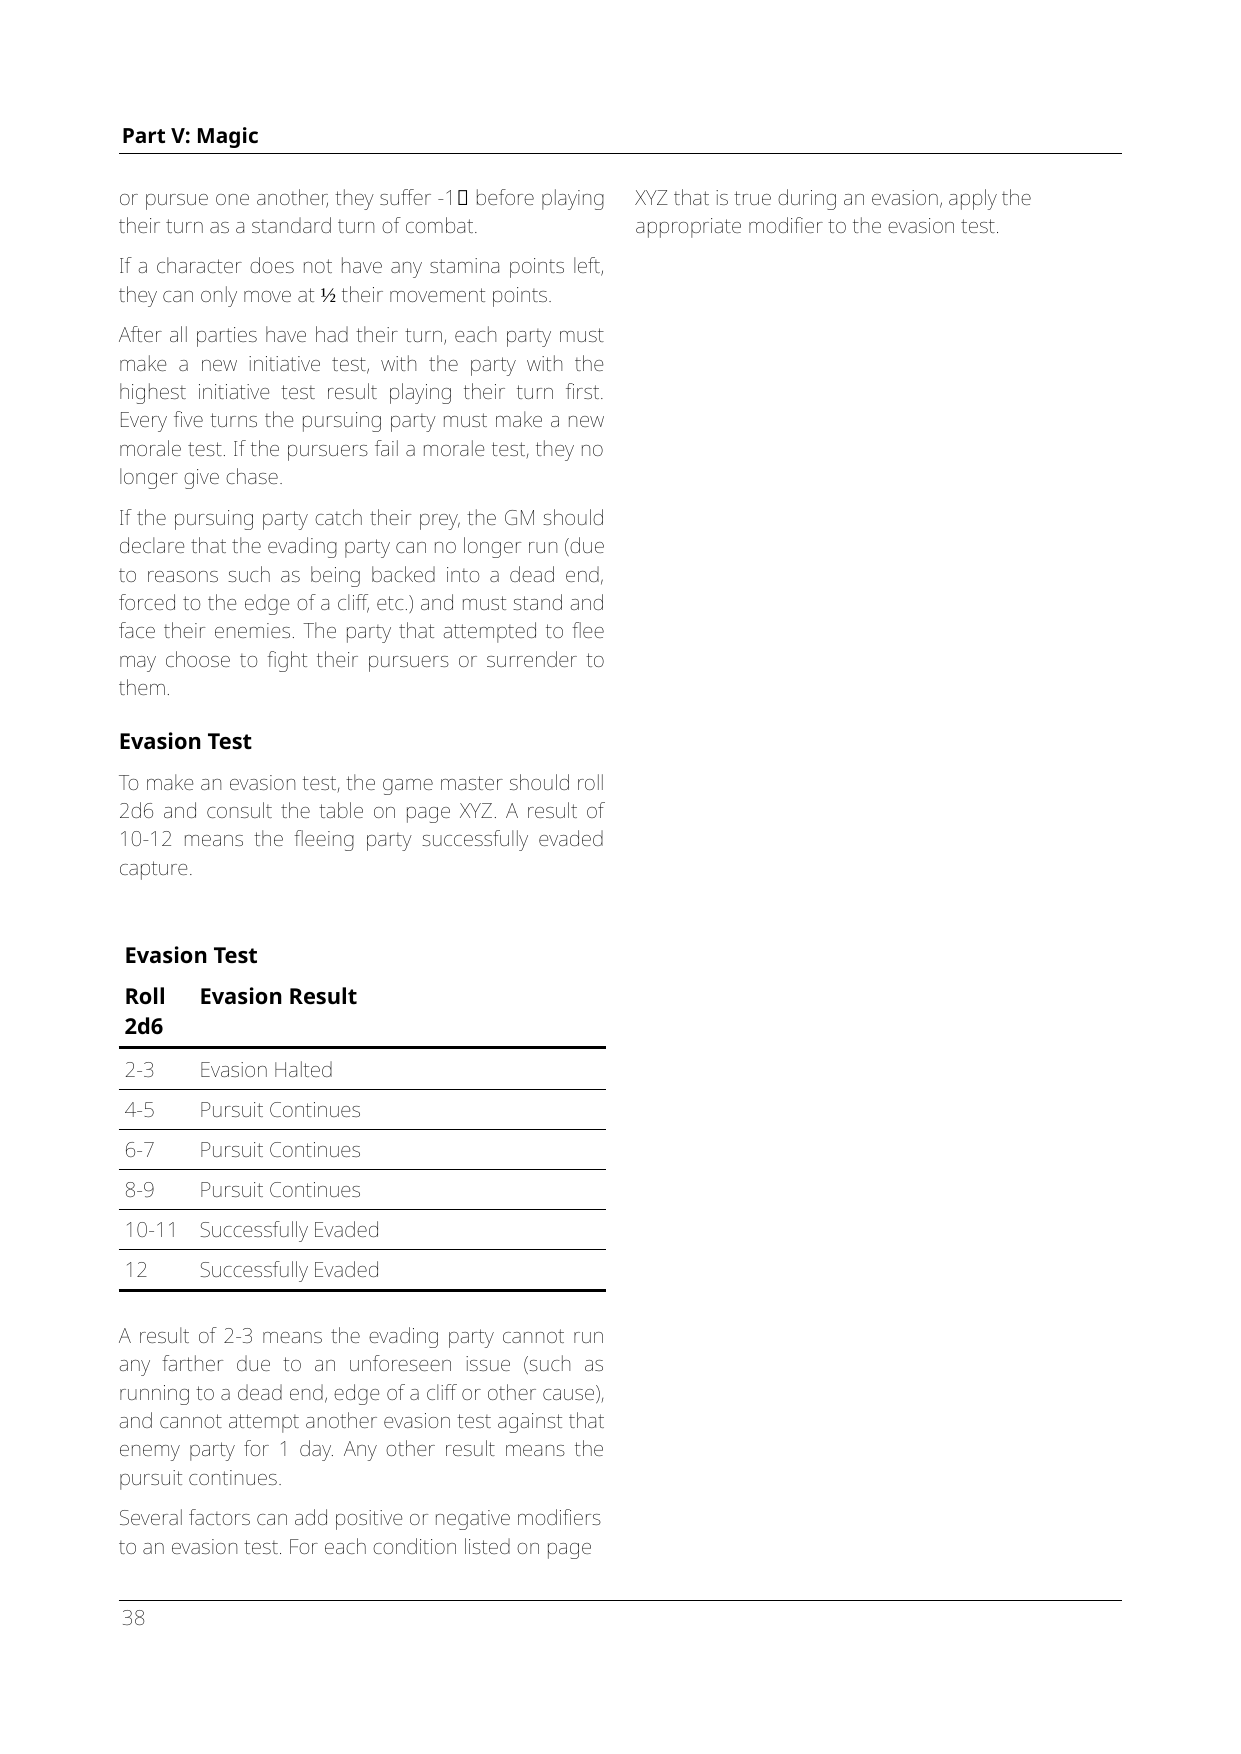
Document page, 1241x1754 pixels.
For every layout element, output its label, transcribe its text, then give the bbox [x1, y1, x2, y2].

text If the pursuing party catch their prey, the GM should declare that the evading party can no longer run (due to reasons such as being backed into a dead end, forced to the edge of a cliff, etc.) and must stand and face their enemies. The party that attempted to flee may choose to fight their pursuers or surrender to them. [118, 503, 605, 702]
table_cell Pursuit Continues [194, 1090, 606, 1129]
table_cell Successfully Evaded [194, 1210, 606, 1249]
table_cell 4-5 [119, 1090, 193, 1129]
table_cell Pursuit Continues [194, 1170, 606, 1209]
text Evasion Test [118, 726, 605, 756]
table_cell Successfully Evaded [194, 1250, 606, 1289]
table_cell Evasion Halted [194, 1049, 606, 1089]
table_cell Roll 2d6 [119, 975, 193, 1046]
table_cell Evasion Result [194, 975, 606, 1046]
table_cell Pursuit Continues [194, 1130, 606, 1169]
text or pursue one another, they suffer -1 before playing their turn as a standard turn of combat. [118, 183, 605, 239]
table_cell 8-9 [119, 1170, 193, 1209]
text To make an evasion test, the game master should roll 2d6 and consult the table on page XYZ. A result of 10-12 means the fleeing party successfully evaded capture. [118, 768, 605, 881]
table_cell 10-11 [119, 1210, 193, 1249]
table_header Evasion Test [119, 934, 606, 975]
table_cell 12 [119, 1250, 193, 1289]
table_cell 2-3 [119, 1049, 193, 1089]
text XYZ that is true during an evasion, apply the appropriate modifier to the evasion test. [635, 183, 1122, 239]
text A result of 2-3 means the evading party cannot run any farther due to an unforeseen issue (such as running to a dead end, edge of a cliff or other cause), and cannot attempt another evasion test against that enemy party for 1 day. Any other result means the pursuit continues. [118, 1321, 605, 1491]
text After all parties have had their turn, each party must make a new initiative test, with the party with the highest initiative test result playing their turn first. Every five turns the pursuing party must make a new morale test. If the pursuers fail a morale test, they no longer give chase. [118, 320, 605, 491]
table_cell 6-7 [119, 1130, 193, 1169]
text If a character does not have any stamina points left, they can only move at ½ their movement points. [118, 251, 605, 308]
text Several factors can add positive or negative modifiers to an evasion test. For each condition listed on page [118, 1503, 605, 1560]
